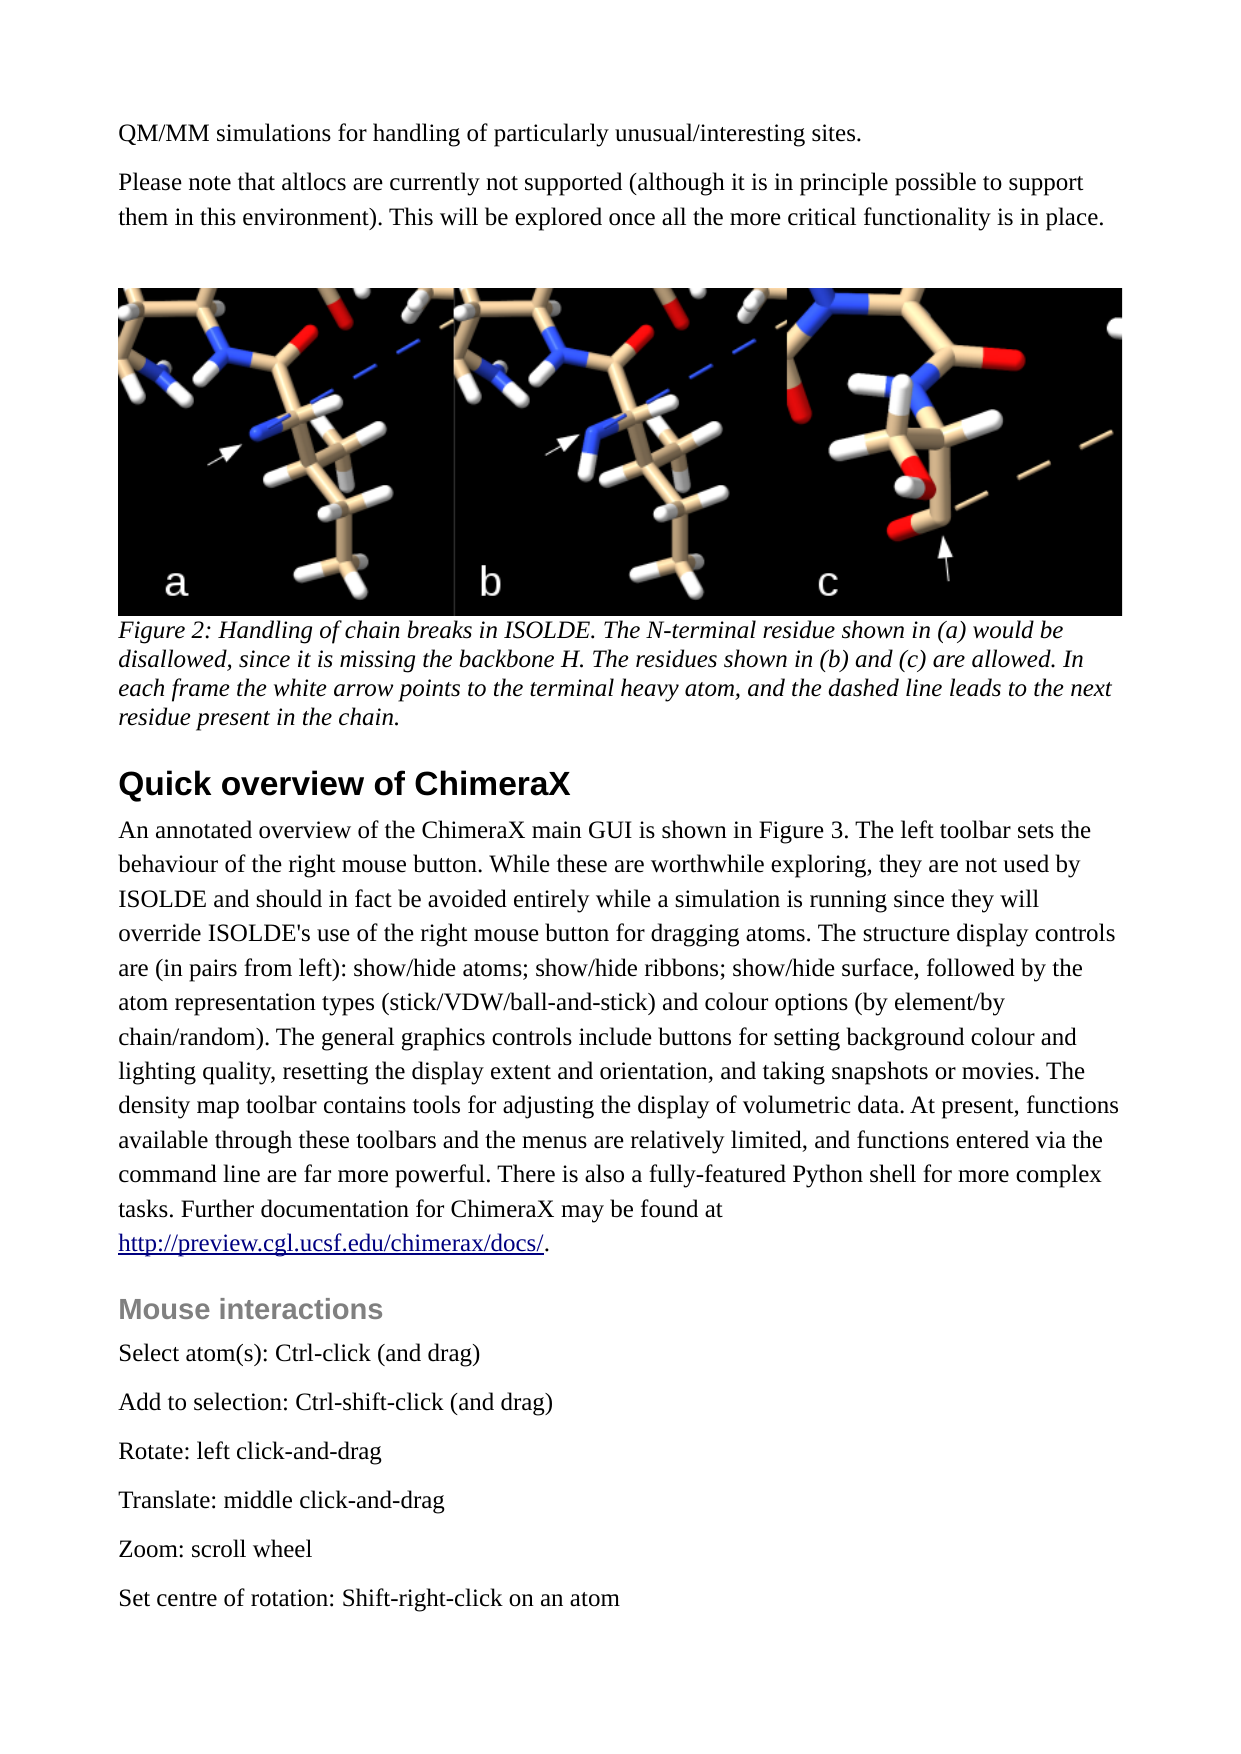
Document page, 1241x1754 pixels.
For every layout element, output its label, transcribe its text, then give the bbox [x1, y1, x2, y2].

text Translate: middle click-and-drag [118, 1485, 1122, 1514]
text Zoom: scroll wheel [118, 1534, 1122, 1563]
text Add to selection: Ctrl-shift-click (and drag) [118, 1387, 1122, 1416]
text Rotate: left click-and-drag [118, 1436, 1122, 1465]
text QM/MM simulations for handling of particularly unusual/interesting sites. [118, 118, 1122, 147]
text Figure 2: Handling of chain breaks in ISOLDE. The N-terminal residue shown in (a) would be disallowed, since it is missing the backbone H. The residues shown in (b) and (c) are allowed. In each frame the white arrow points to the terminal heavy atom, and the dashed line leads to the next residue present in the chain. [118, 616, 1122, 730]
subtitle Mouse interactions [118, 1292, 1122, 1326]
text Select atom(s): Ctrl-click (and drag) [118, 1338, 1122, 1367]
picture [118, 288, 1123, 616]
text An annotated overview of the ChimeraX main GUI is shown in Figure 3. The left toolbar sets the behaviour of the right mouse button. While these are worthwhile exploring, they are not used by ISOLDE and should in fact be avoided entirely while a simulation is running since they will override ISOLDE's use of the right mouse button for dragging atoms. The structure display controls are (in pairs from left): show/hide atoms; show/hide ribbons; show/hide surface, followed by the atom representation types (stick/VDW/ball-and-stick) and colour options (by element/by chain/random). The general graphics controls include buttons for setting background colour and lighting quality, resetting the display extent and orientation, and taking snapshots or movies. The density map toolbar contains tools for adjusting the display of volumetric data. At present, functions available through these toolbars and the menus are relatively limited, and functions entered via the command line are far more powerful. There is also a fully-featured Python shell for more complex tasks. Further documentation for ChimeraX may be found at http://preview.cgl.ucsf.edu/chimerax/docs/. [118, 815, 1122, 1257]
text Set centre of rotation: Shift-right-click on an atom [118, 1583, 1122, 1612]
text Please note that altlocs are currently not supported (although it is in principle possible to support them in this environment). This will be explored once all the more critical functionality is in place. [118, 167, 1122, 230]
subtitle Quick overview of ChimeraX [118, 764, 1122, 802]
